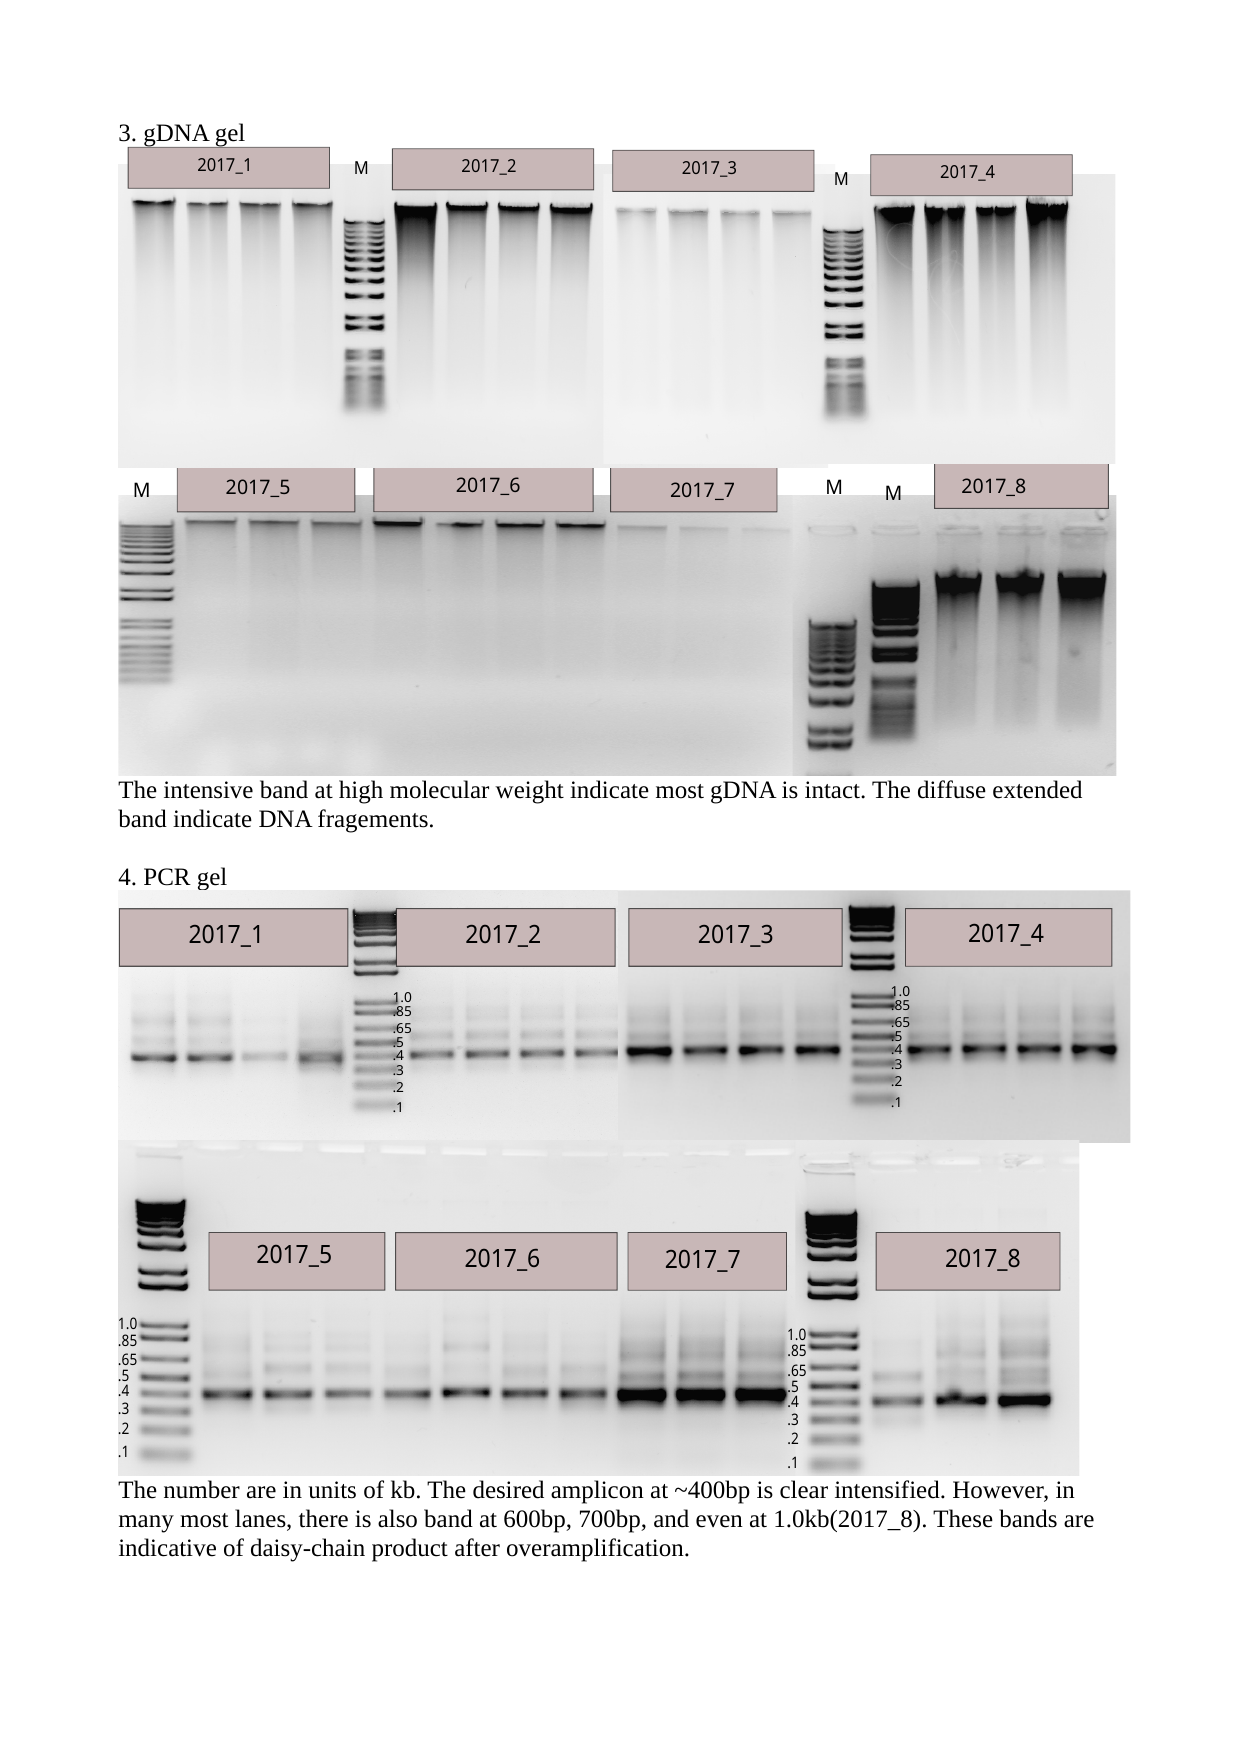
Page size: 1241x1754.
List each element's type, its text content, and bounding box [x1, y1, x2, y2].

text The number are in units of kb. The desired amplicon at ~400bp is clear intensified. However, in many most lanes, there is also band at 600bp, 700bp, and even at 1.0kb(2017_8). These bands are indicative of daisy-chain product after overamplification. [118, 1475, 1122, 1561]
text 4. PCR gel [118, 862, 1122, 890]
text The intensive band at high molecular weight indicate most gDNA is intact. The diffuse extended band indicate DNA fragements. [118, 775, 1122, 833]
text 3. gDNA gel [118, 118, 1122, 147]
